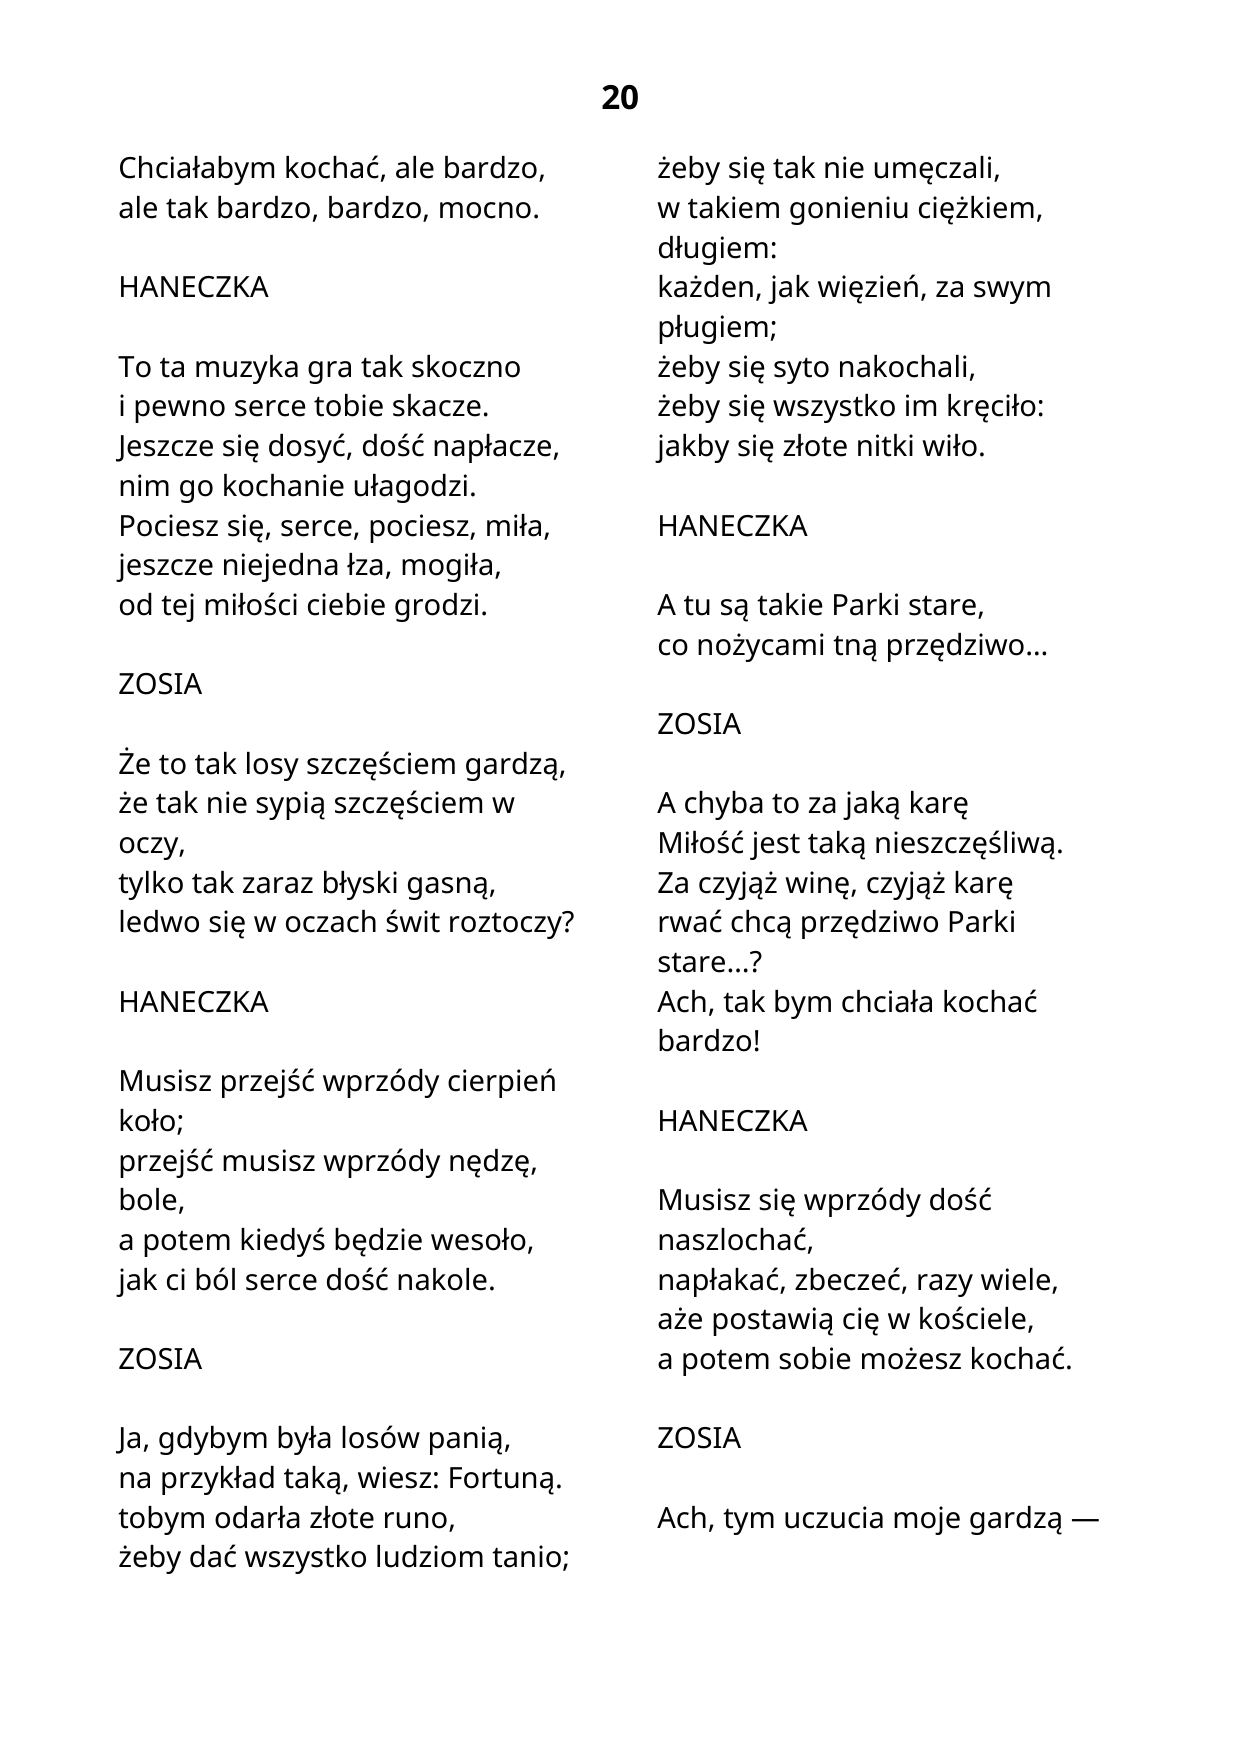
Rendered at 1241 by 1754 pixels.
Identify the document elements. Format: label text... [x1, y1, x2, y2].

text HANECZKA [118, 981, 583, 1021]
text przejść musisz wprzódy nędzę, bole, [118, 1140, 583, 1219]
text ZOSIA [118, 663, 583, 703]
text Musisz się wprzódy dość naszlochać, [657, 1179, 1122, 1259]
text i pewno serce tobie skacze. [118, 386, 583, 425]
text To ta muzyka gra tak skoczno [118, 346, 583, 386]
text ZOSIA [657, 703, 1122, 743]
text jakby się złote nitki wiło. [657, 425, 1122, 465]
text jak ci ból serce dość nakole. [118, 1259, 583, 1298]
text żeby się syto nakochali, [657, 346, 1122, 386]
text w takiem gonieniu ciężkiem, długiem: [657, 187, 1122, 267]
text Miłość jest taką nieszczęśliwą. [657, 822, 1122, 862]
text żeby się wszystko im kręciło: [657, 386, 1122, 425]
text co nożycami tną przędziwo… [657, 624, 1122, 663]
text tobym odarła złote runo, [118, 1497, 583, 1537]
text HANECZKA [657, 1100, 1122, 1140]
text ZOSIA [657, 1418, 1122, 1457]
text napłakać, zbeczeć, razy wiele, [657, 1259, 1122, 1298]
text Musisz przejść wprzódy cierpień koło; [118, 1060, 583, 1140]
text Że to tak losy szczęściem gardzą, [118, 743, 583, 783]
text od tej miłości ciebie grodzi. [118, 584, 583, 624]
text że tak nie sypią szczęściem w oczy, [118, 783, 583, 862]
text aże postawią cię w kościele, [657, 1298, 1122, 1338]
text żeby dać wszystko ludziom tanio; [118, 1537, 583, 1576]
text A chyba to za jaką karę [657, 783, 1122, 822]
text HANECZKA [118, 267, 583, 306]
text nim go kochanie ułagodzi. [118, 465, 583, 505]
text Chciałabym kochać, ale bardzo, [118, 148, 583, 187]
text ale tak bardzo, bardzo, mocno. [118, 187, 583, 227]
text tylko tak zaraz błyski gasną, [118, 862, 583, 902]
text Pociesz się, serce, pociesz, miła, [118, 505, 583, 544]
text a potem sobie możesz kochać. [657, 1338, 1122, 1378]
text rwać chcą przędziwo Parki stare…? [657, 902, 1122, 981]
text Ja, gdybym była losów panią, [118, 1418, 583, 1457]
text HANECZKA [657, 505, 1122, 544]
text Ach, tym uczucia moje gardzą — [657, 1497, 1122, 1537]
text Jeszcze się dosyć, dość napłacze, [118, 425, 583, 465]
text na przykład taką, wiesz: Fortuną. [118, 1457, 583, 1497]
text ZOSIA [118, 1338, 583, 1378]
text jeszcze niejedna łza, mogiła, [118, 544, 583, 584]
text żeby się tak nie umęczali, [657, 148, 1122, 187]
text każden, jak więzień, za swym pługiem; [657, 267, 1122, 346]
text A tu są takie Parki stare, [657, 584, 1122, 624]
text a potem kiedyś będzie wesoło, [118, 1219, 583, 1259]
text ledwo się w oczach świt roztoczy? [118, 902, 583, 941]
text Za czyjąż winę, czyjąż karę [657, 862, 1122, 902]
text Ach, tak bym chciała kochać bardzo! [657, 981, 1122, 1060]
